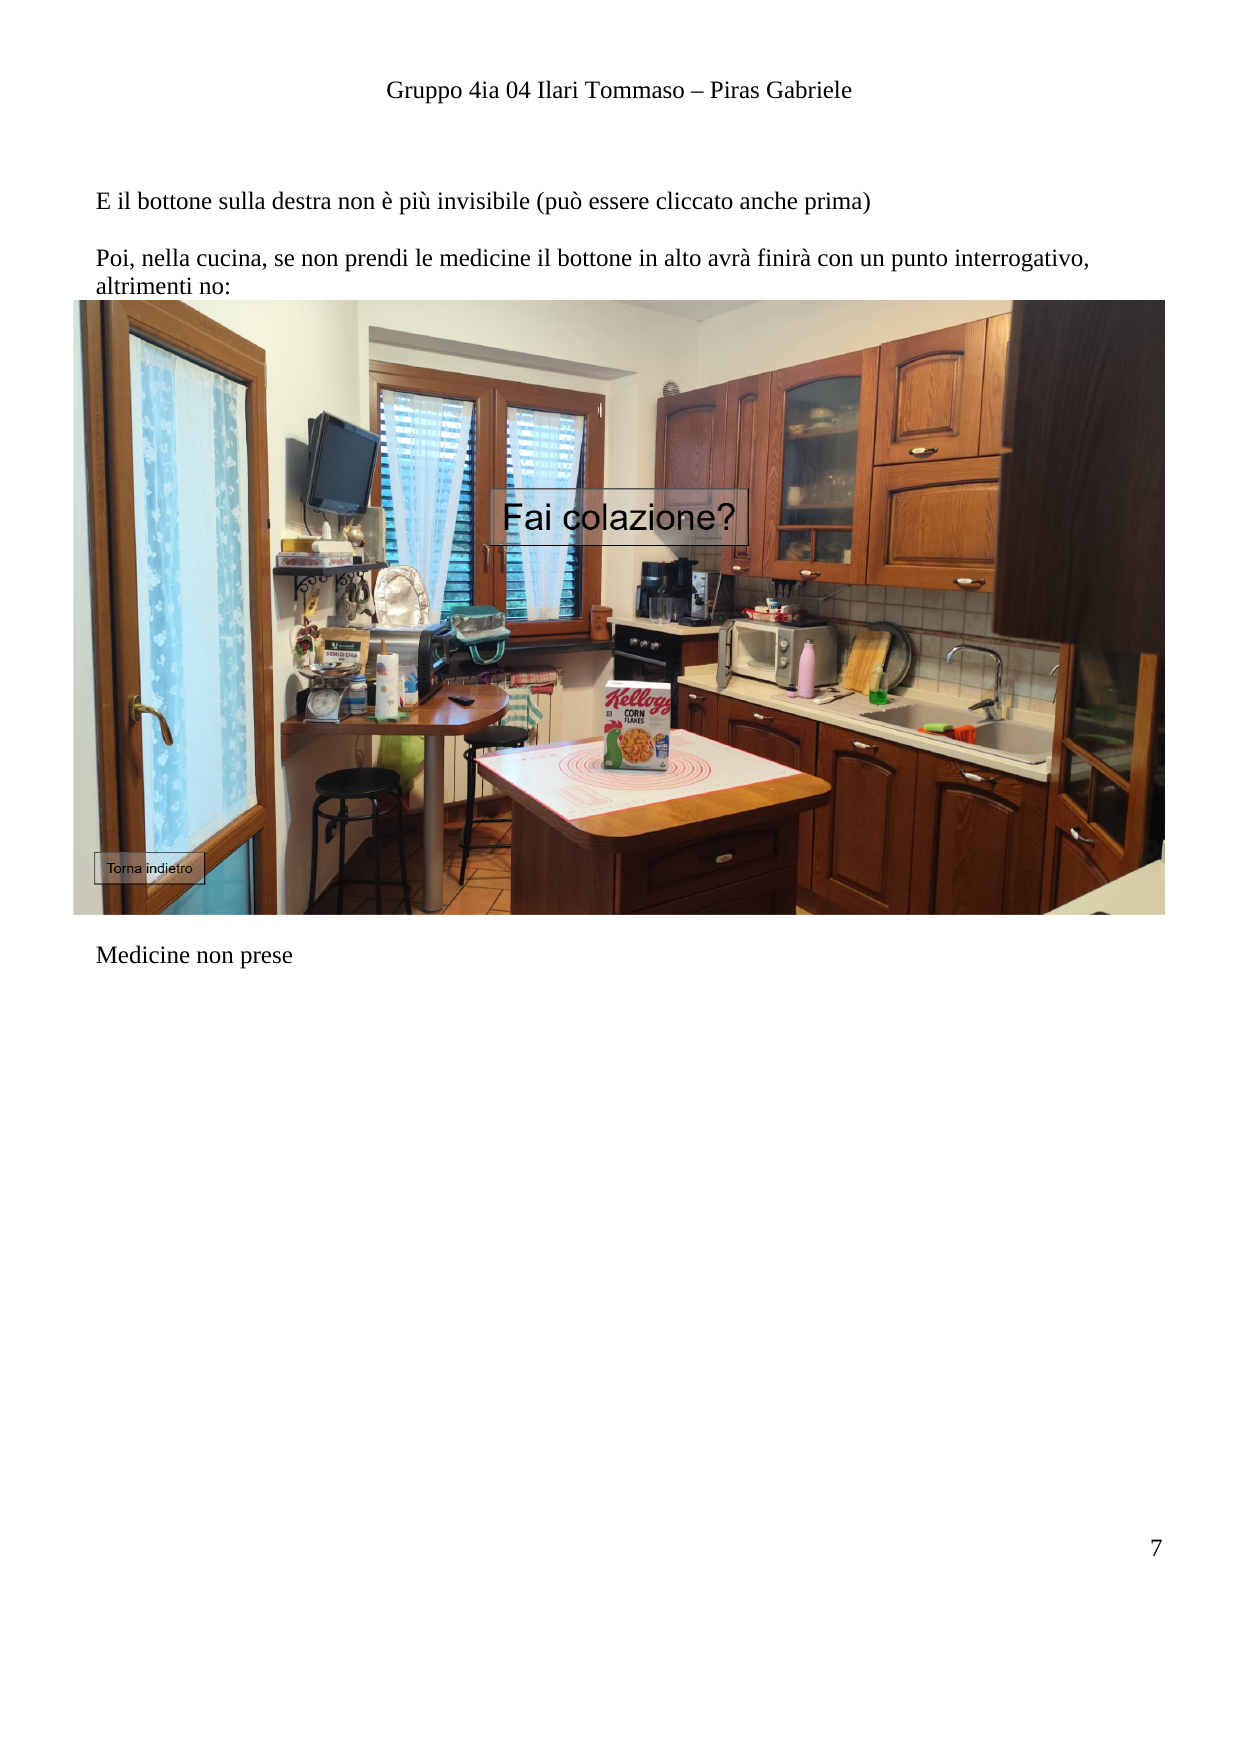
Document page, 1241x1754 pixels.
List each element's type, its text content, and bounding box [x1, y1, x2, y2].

text Medicine non prese [96, 942, 1161, 969]
picture [73, 300, 1165, 915]
text E il bottone sulla destra non è più invisibile (può essere cliccato anche prima) [96, 188, 1161, 215]
text Poi, nella cucina, se non prendi le medicine il bottone in alto avrà finirà con un punto interrogativo, altrimenti no: [96, 245, 1161, 300]
